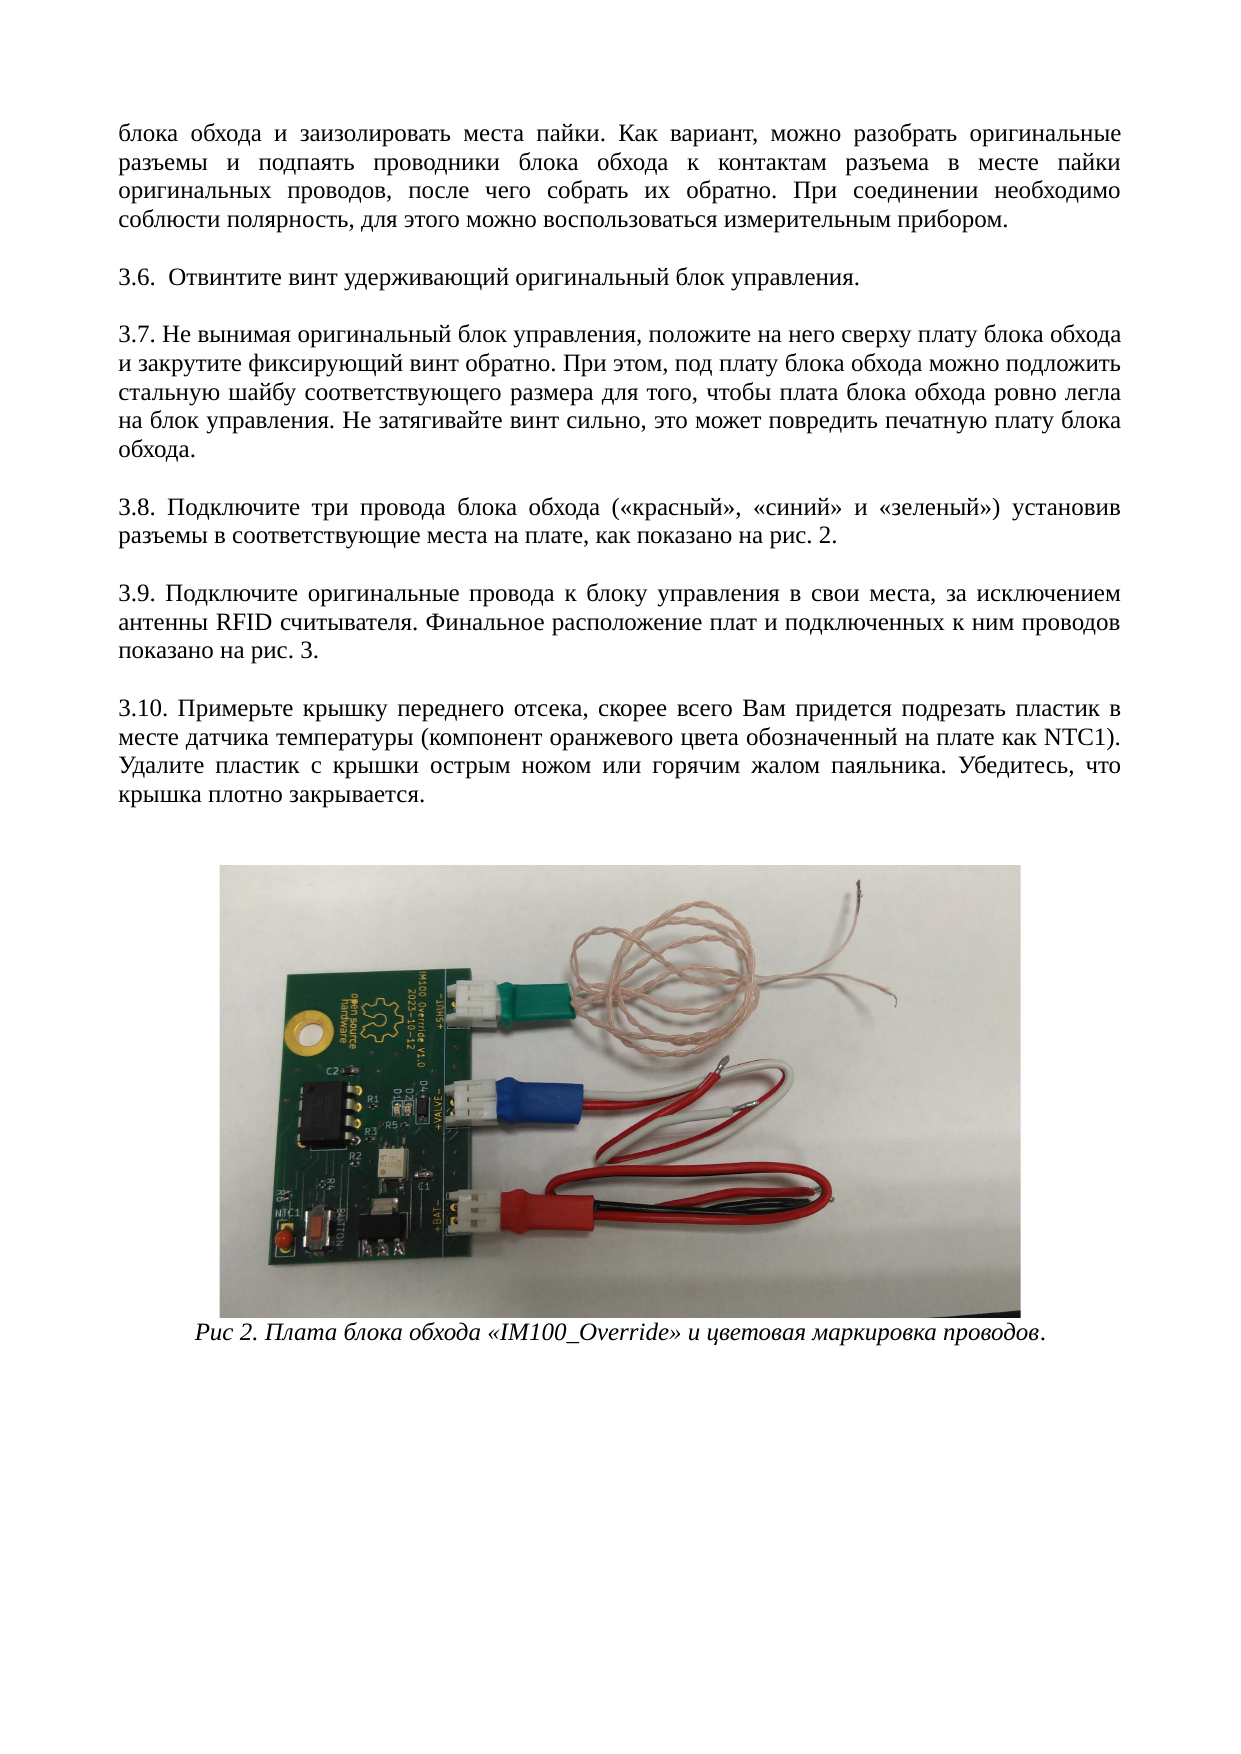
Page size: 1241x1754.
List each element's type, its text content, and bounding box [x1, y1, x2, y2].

text 3.7. Не вынимая оригинальный блок управления, положите на него сверху плату блока обхода и закрутите фиксирующий винт обратно. При этом, под плату блока обхода можно подложить стальную шайбу соответствующего размера для того, чтобы плата блока обхода ровно легла на блок управления. Не затягивайте винт сильно, это может повредить печатную плату блока обхода. [118, 319, 1122, 463]
text 3.9. Подключите оригинальные провода к блоку управления в свои места, за исключением антенны RFID считывателя. Финальное расположение плат и подключенных к ним проводов показано на рис. 3. [118, 578, 1122, 664]
text блока обхода и заизолировать места пайки. Как вариант, можно разобрать оригинальные разъемы и подпаять проводники блока обхода к контактам разъема в месте пайки оригинальных проводов, после чего собрать их обратно. При соединении необходимо соблюсти полярность, для этого можно воспользоваться измерительным прибором. [118, 118, 1122, 233]
text Рис 2. Плата блока обхода «IM100_Override» и цветовая маркировка проводов. [118, 866, 1122, 1346]
text 3.8. Подключите три провода блока обхода («красный», «синий» и «зеленый») установив разъемы в соответствующие места на плате, как показано на рис. 2. [118, 492, 1122, 549]
text 3.6. Отвинтите винт удерживающий оригинальный блок управления. [118, 262, 1122, 291]
picture [219, 865, 1021, 1318]
text 3.10. Примерьте крышку переднего отсека, скорее всего Вам придется подрезать пластик в месте датчика температуры (компонент оранжевого цвета обозначенный на плате как NTC1). Удалите пластик с крышки острым ножом или горячим жалом паяльника. Убедитесь, что крышка плотно закрывается. [118, 693, 1122, 808]
